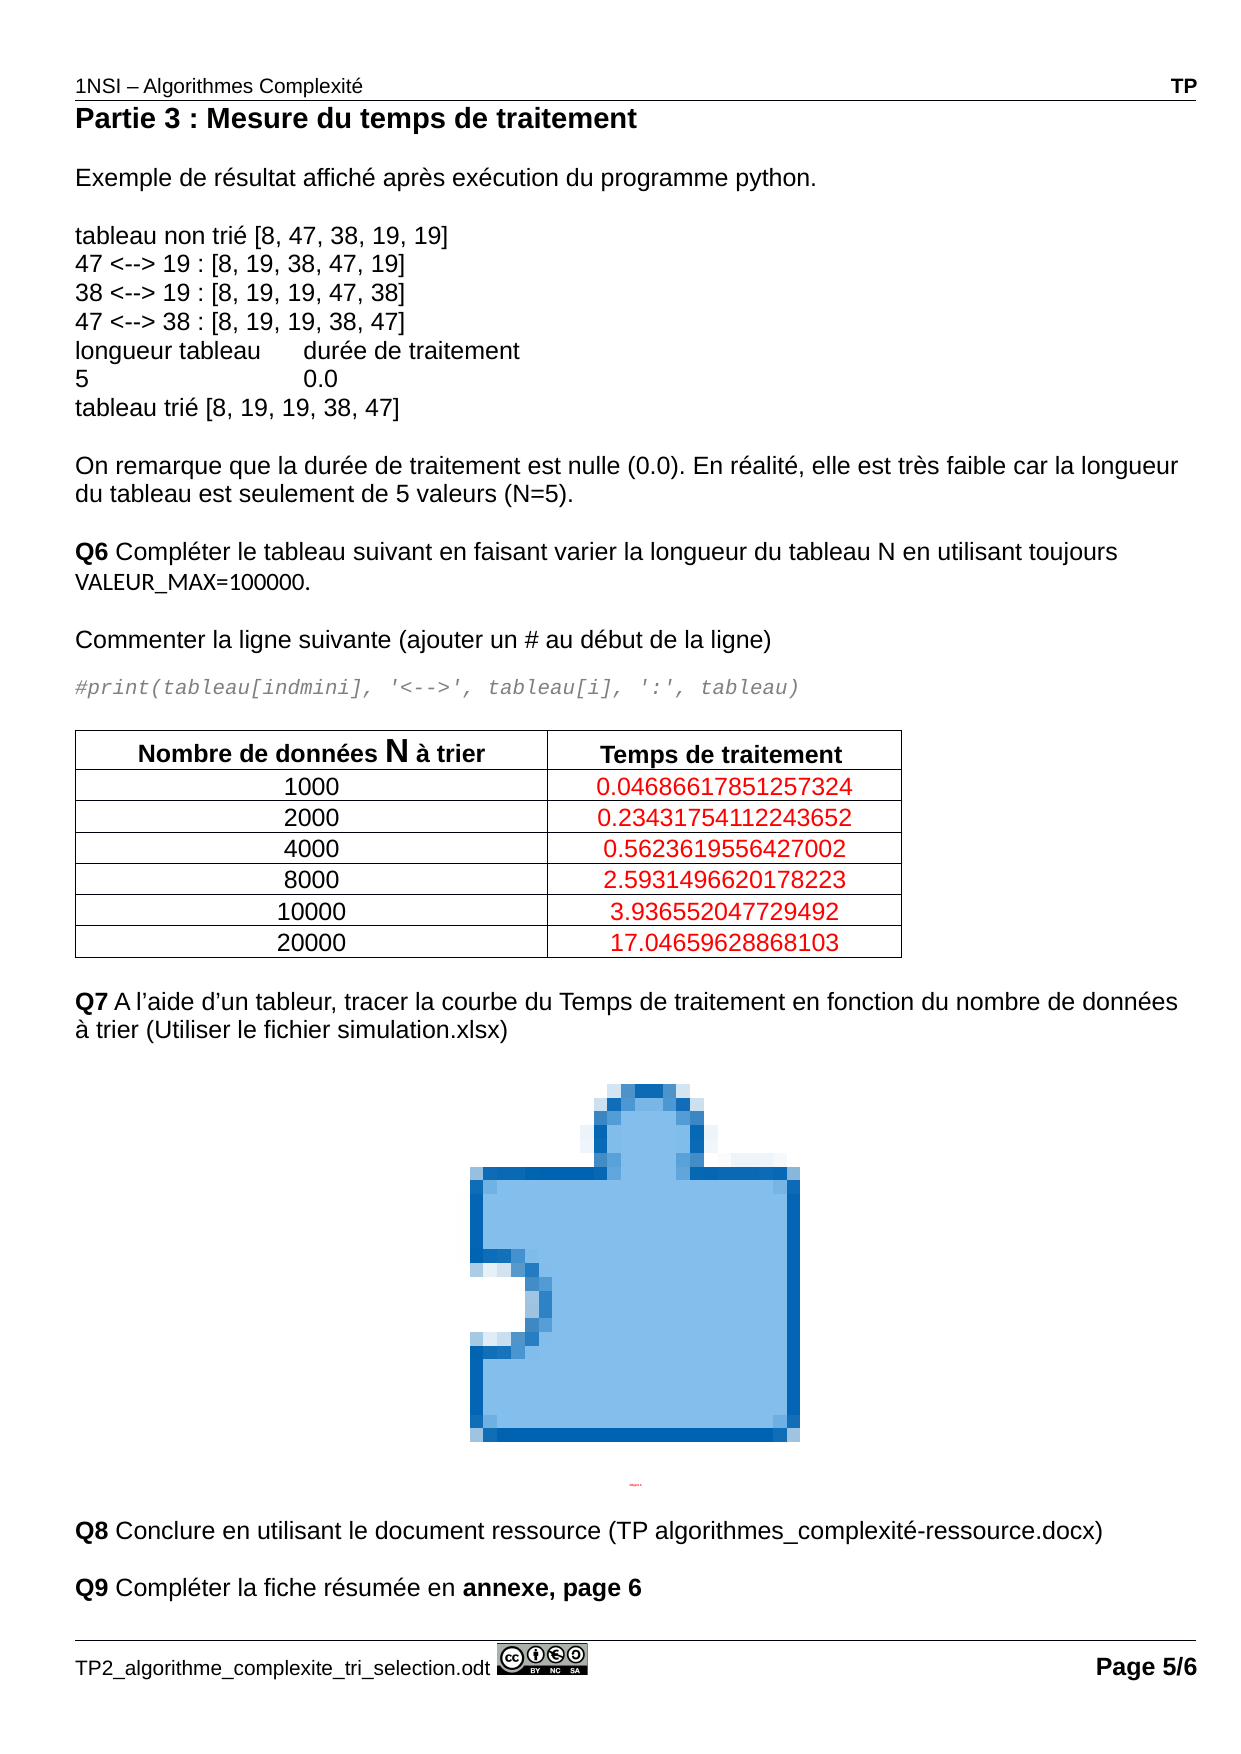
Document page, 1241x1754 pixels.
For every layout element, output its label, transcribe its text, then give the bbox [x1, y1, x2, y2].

table_cell 0.23431754112243652 [548, 801, 901, 832]
table_cell 10000 [76, 895, 547, 925]
table_cell 0.04686617851257324 [548, 770, 901, 800]
text Q6 Compléter le tableau suivant en faisant varier la longueur du tableau N en utilisant toujours VALEUR_MAX=100000. [75, 537, 1196, 596]
text Partie 3 : Mesure du temps de traitement [75, 101, 1196, 134]
text 5 0.0 [75, 364, 1196, 393]
table_cell 1000 [76, 770, 547, 800]
text Q7 A l’aide d’un tableur, tracer la courbe du Temps de traitement en fonction du nombre de données à trier (Utiliser le fichier simulation.xlsx) [75, 986, 1196, 1044]
table_header Temps de traitement [548, 731, 901, 769]
text Exemple de résultat affiché après exécution du programme python. [75, 163, 1196, 192]
text 47 <--> 19 : [8, 19, 38, 47, 19] [75, 249, 1196, 278]
table_cell 17.04659628868103 [548, 926, 901, 957]
text Q9 Compléter la fiche résumée en annexe, page 6 [75, 1573, 1196, 1602]
text On remarque que la durée de traitement est nulle (0.0). En réalité, elle est très faible car la longueur du tableau est seulement de 5 valeurs (N=5). [75, 451, 1196, 508]
table_cell 0.5623619556427002 [548, 833, 901, 863]
table_cell 8000 [76, 864, 547, 894]
text #print(tableau[indmini], '<-->', tableau[i], ':', tableau) [75, 677, 1196, 701]
table_header Nombre de données N à trier [76, 731, 547, 769]
table_cell 2000 [76, 801, 547, 832]
text 47 <--> 38 : [8, 19, 19, 38, 47] [75, 307, 1196, 336]
text 38 <--> 19 : [8, 19, 19, 47, 38] [75, 278, 1196, 307]
picture [497, 1643, 588, 1675]
table_cell 20000 [76, 926, 547, 957]
table_cell 2.5931496620178223 [548, 864, 901, 894]
table_cell 4000 [76, 833, 547, 863]
text Q8 Conclure en utilisant le document ressource (TP algorithmes_complexité-ressource.docx) [75, 1516, 1196, 1545]
text tableau trié [8, 19, 19, 38, 47] [75, 393, 1196, 422]
text longueur tableau durée de traitement [75, 336, 1196, 364]
text tableau non trié [8, 47, 38, 19, 19] [75, 221, 1196, 249]
text Commenter la ligne suivante (ajouter un # au début de la ligne) [75, 625, 1196, 654]
table_cell 3.936552047729492 [548, 895, 901, 925]
